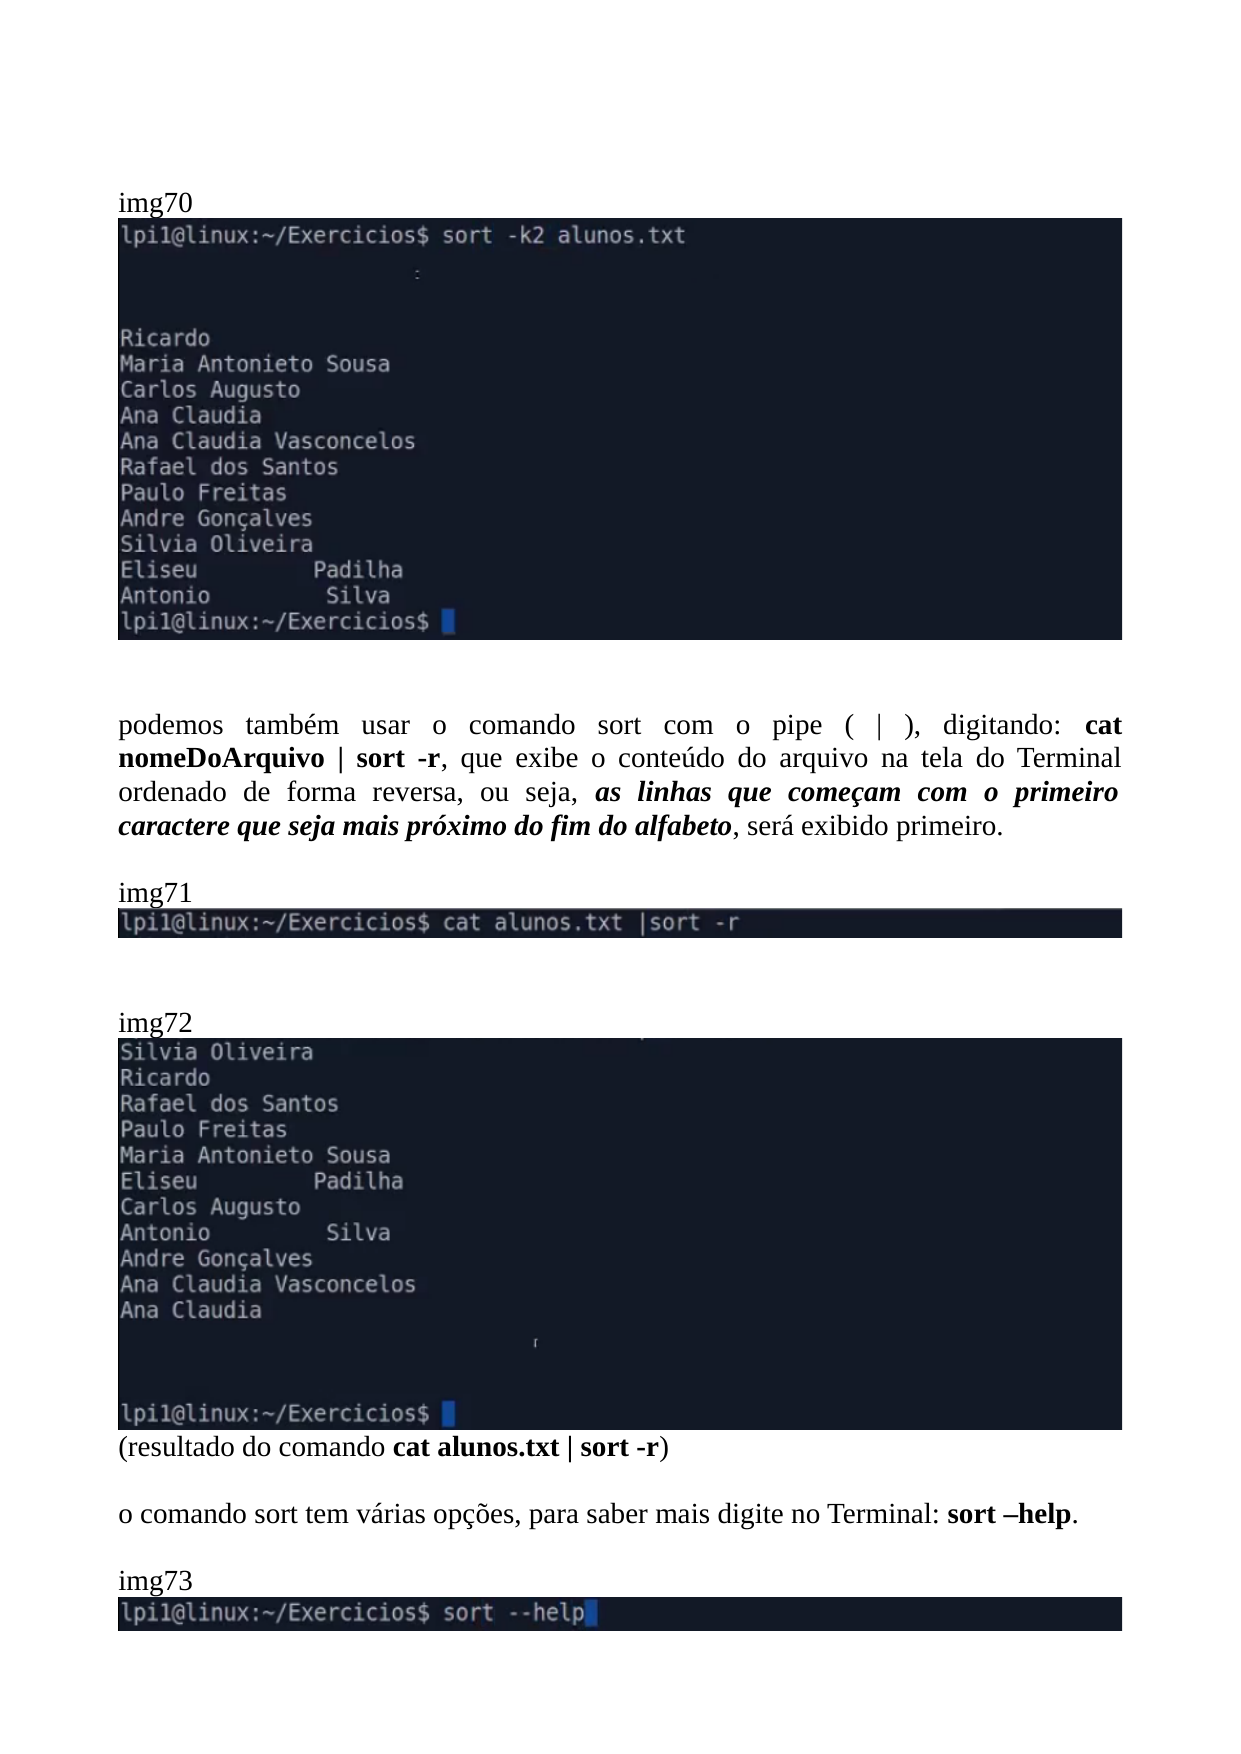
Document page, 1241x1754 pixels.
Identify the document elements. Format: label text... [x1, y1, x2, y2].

picture [118, 1038, 1123, 1430]
picture [118, 908, 1123, 938]
text img73 [118, 1563, 1122, 1597]
text img72 [118, 1005, 1122, 1038]
text (resultado do comando cat alunos.txt | sort -r) [118, 1430, 1122, 1463]
picture [118, 1597, 1123, 1631]
text img70 [118, 185, 1122, 218]
text o comando sort tem várias opções, para saber mais digite no Terminal: sort –help. [118, 1496, 1122, 1530]
picture [118, 218, 1123, 640]
text podemos também usar o comando sort com o pipe ( | ), digitando: cat nomeDoArquivo | sort -r, que exibe o conteúdo do arquivo na tela do Terminal ordenado de forma reversa, ou seja, as linhas que começam com o primeiro caractere que seja mais próximo do fim do alfabeto, será exibido primeiro. [118, 707, 1122, 841]
text img71 [118, 875, 1122, 908]
